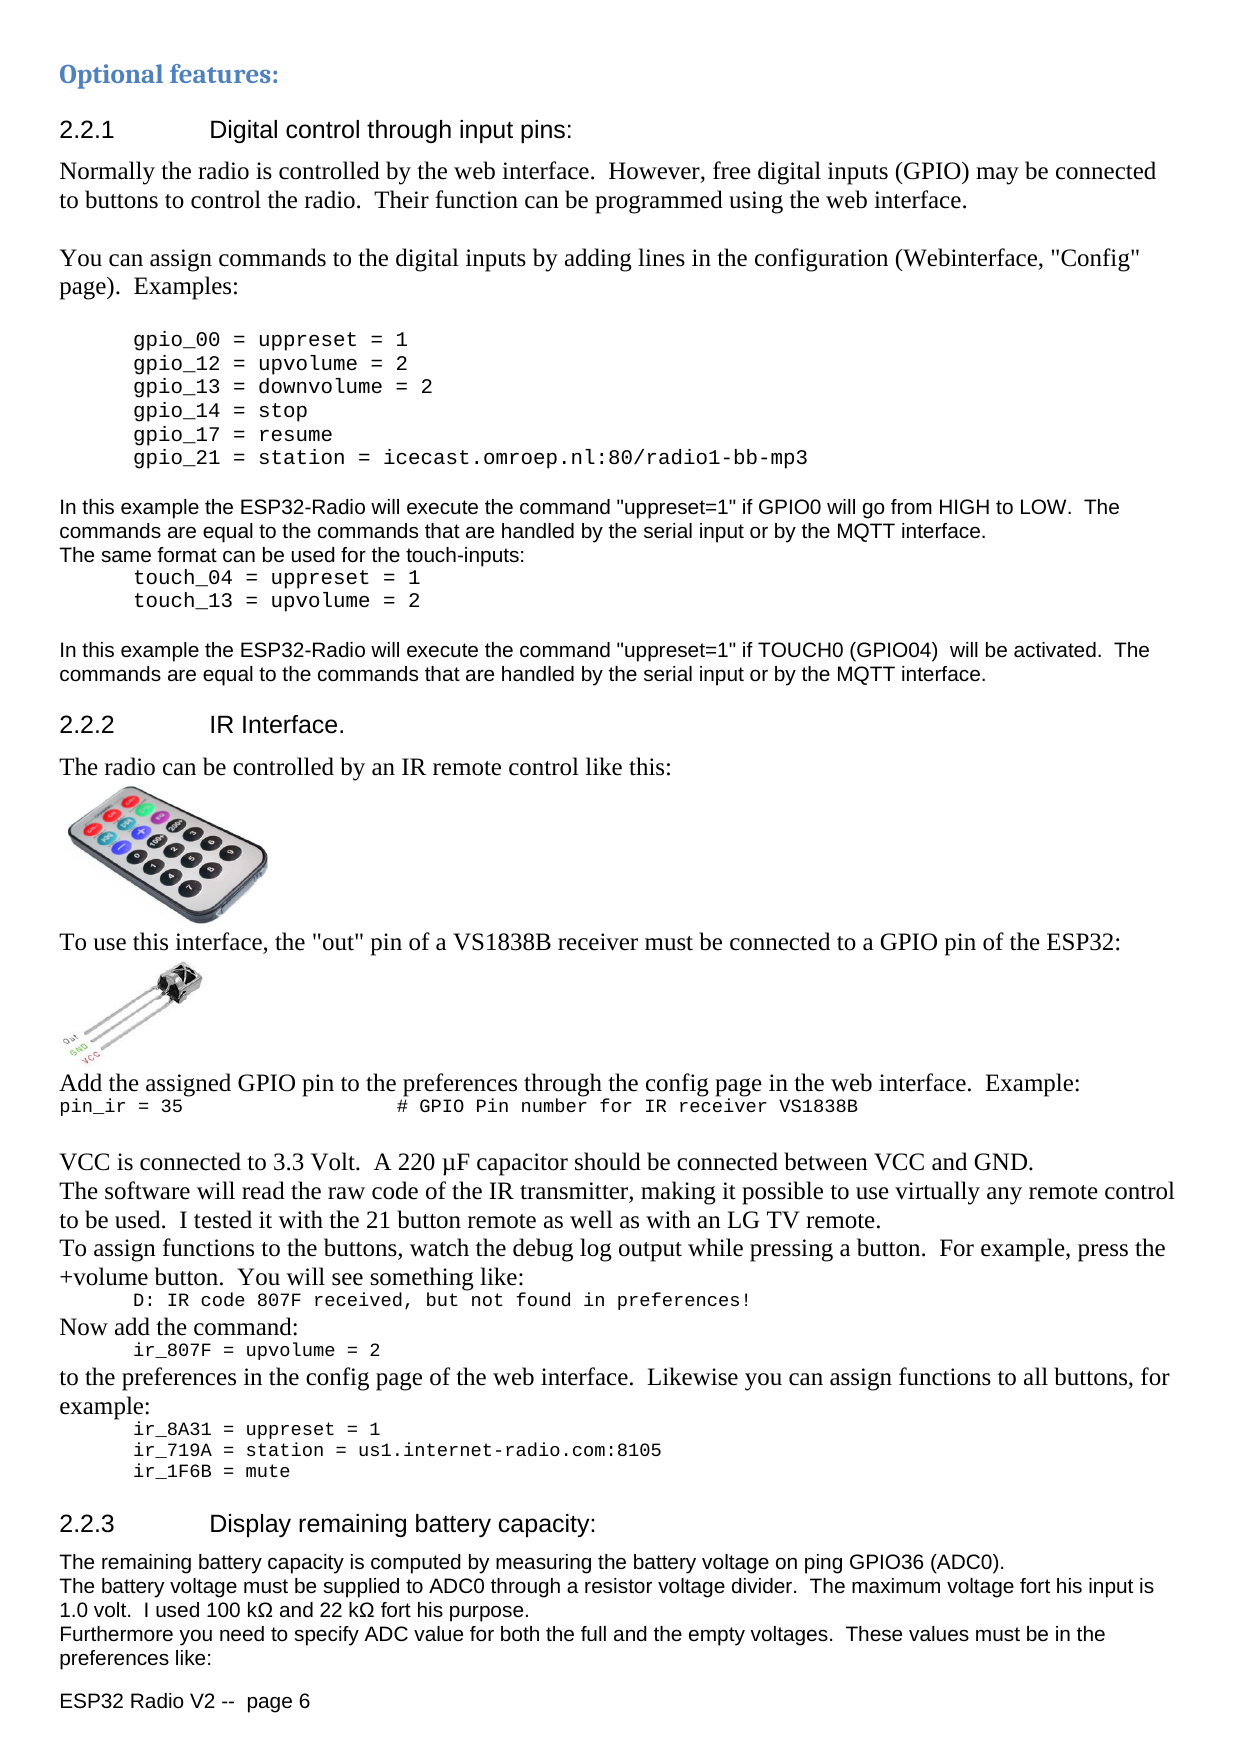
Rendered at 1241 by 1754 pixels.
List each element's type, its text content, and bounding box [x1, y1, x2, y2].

text In this example the ESP32-Radio will execute the command "uppreset=1" if TOUCH0 (GPIO04) will be activated. The commands are equal to the commands that are handled by the serial input or by the MQTT interface. [59, 638, 1181, 686]
text gpio_17 = resume [133, 423, 1181, 447]
text The remaining battery capacity is computed by measuring the battery voltage on ping GPIO36 (ADC0). The battery voltage must be supplied to ADC0 through a resistor voltage divider. The maximum voltage fort his input is 1.0 volt. I used 100 kΩ and 22 kΩ fort his purpose. Furthermore you need to specify ADC value for both the full and the empty voltages. These values must be in the preferences like: [59, 1550, 1181, 1669]
text You can assign commands to the digital inputs by adding lines in the configuration (Webinterface, "Config" page). Examples: [59, 243, 1181, 300]
text Add the assigned GPIO pin to the preferences through the config page in the web interface. Example: [59, 956, 1181, 1097]
text touch_13 = upvolume = 2 [133, 590, 1181, 614]
text To assign functions to the buttons, watch the debug log output while pressing a button. For example, press the +volume button. You will see something like: [59, 1233, 1181, 1291]
text VCC is connected to 3.3 Volt. A 220 µF capacitor should be connected between VCC and GND. [59, 1147, 1181, 1176]
text The software will read the raw code of the IR transmitter, making it possible to use virtually any remote control to be used. I tested it with the 21 button remote as well as with an LG TV remote. [59, 1176, 1181, 1233]
text gpio_12 = upvolume = 2 [133, 353, 1181, 376]
text gpio_13 = downvolume = 2 [133, 376, 1181, 400]
text pin_ir = 35 # GPIO Pin number for IR receiver VS1838B [59, 1097, 1181, 1118]
text ir_807F = upvolume = 2 [133, 1341, 1181, 1362]
text In this example the ESP32-Radio will execute the command "uppreset=1" if GPIO0 will go from HIGH to LOW. The commands are equal to the commands that are handled by the serial input or by the MQTT interface. [59, 471, 1181, 543]
text The same format can be used for the touch-inputs: [59, 543, 1181, 567]
picture [59, 956, 208, 1069]
text to the preferences in the config page of the web interface. Likewise you can assign functions to all buttons, for example: [59, 1362, 1181, 1420]
text D: IR code 807F received, but not found in preferences! [133, 1291, 1181, 1312]
text gpio_14 = stop [133, 400, 1181, 423]
text ir_1F6B = mute [133, 1462, 1181, 1483]
text To use this interface, the "out" pin of a VS1838B receiver must be connected to a GPIO pin of the ESP32: [59, 927, 1181, 956]
picture [59, 780, 274, 928]
text Normally the radio is controlled by the web interface. However, free digital inputs (GPIO) may be connected to buttons to control the radio. Their function can be programmed using the web interface. [59, 156, 1181, 243]
text ir_8A31 = uppreset = 1 [133, 1420, 1181, 1441]
text touch_04 = uppreset = 1 [133, 567, 1181, 590]
text gpio_21 = station = icecast.omroep.nl:80/radio1-bb-mp3 [133, 447, 1181, 471]
text gpio_00 = uppreset = 1 [133, 329, 1181, 353]
text ir_719A = station = us1.internet-radio.com:8105 [133, 1441, 1181, 1462]
subtitle Digital control through input pins: [59, 115, 1181, 144]
subtitle IR Interface. [59, 711, 1181, 739]
text The radio can be controlled by an IR remote control like this: [59, 752, 1181, 781]
text Now add the command: [59, 1312, 1181, 1341]
subtitle Display remaining battery capacity: [59, 1508, 1181, 1537]
text Optional features: [59, 59, 1181, 90]
